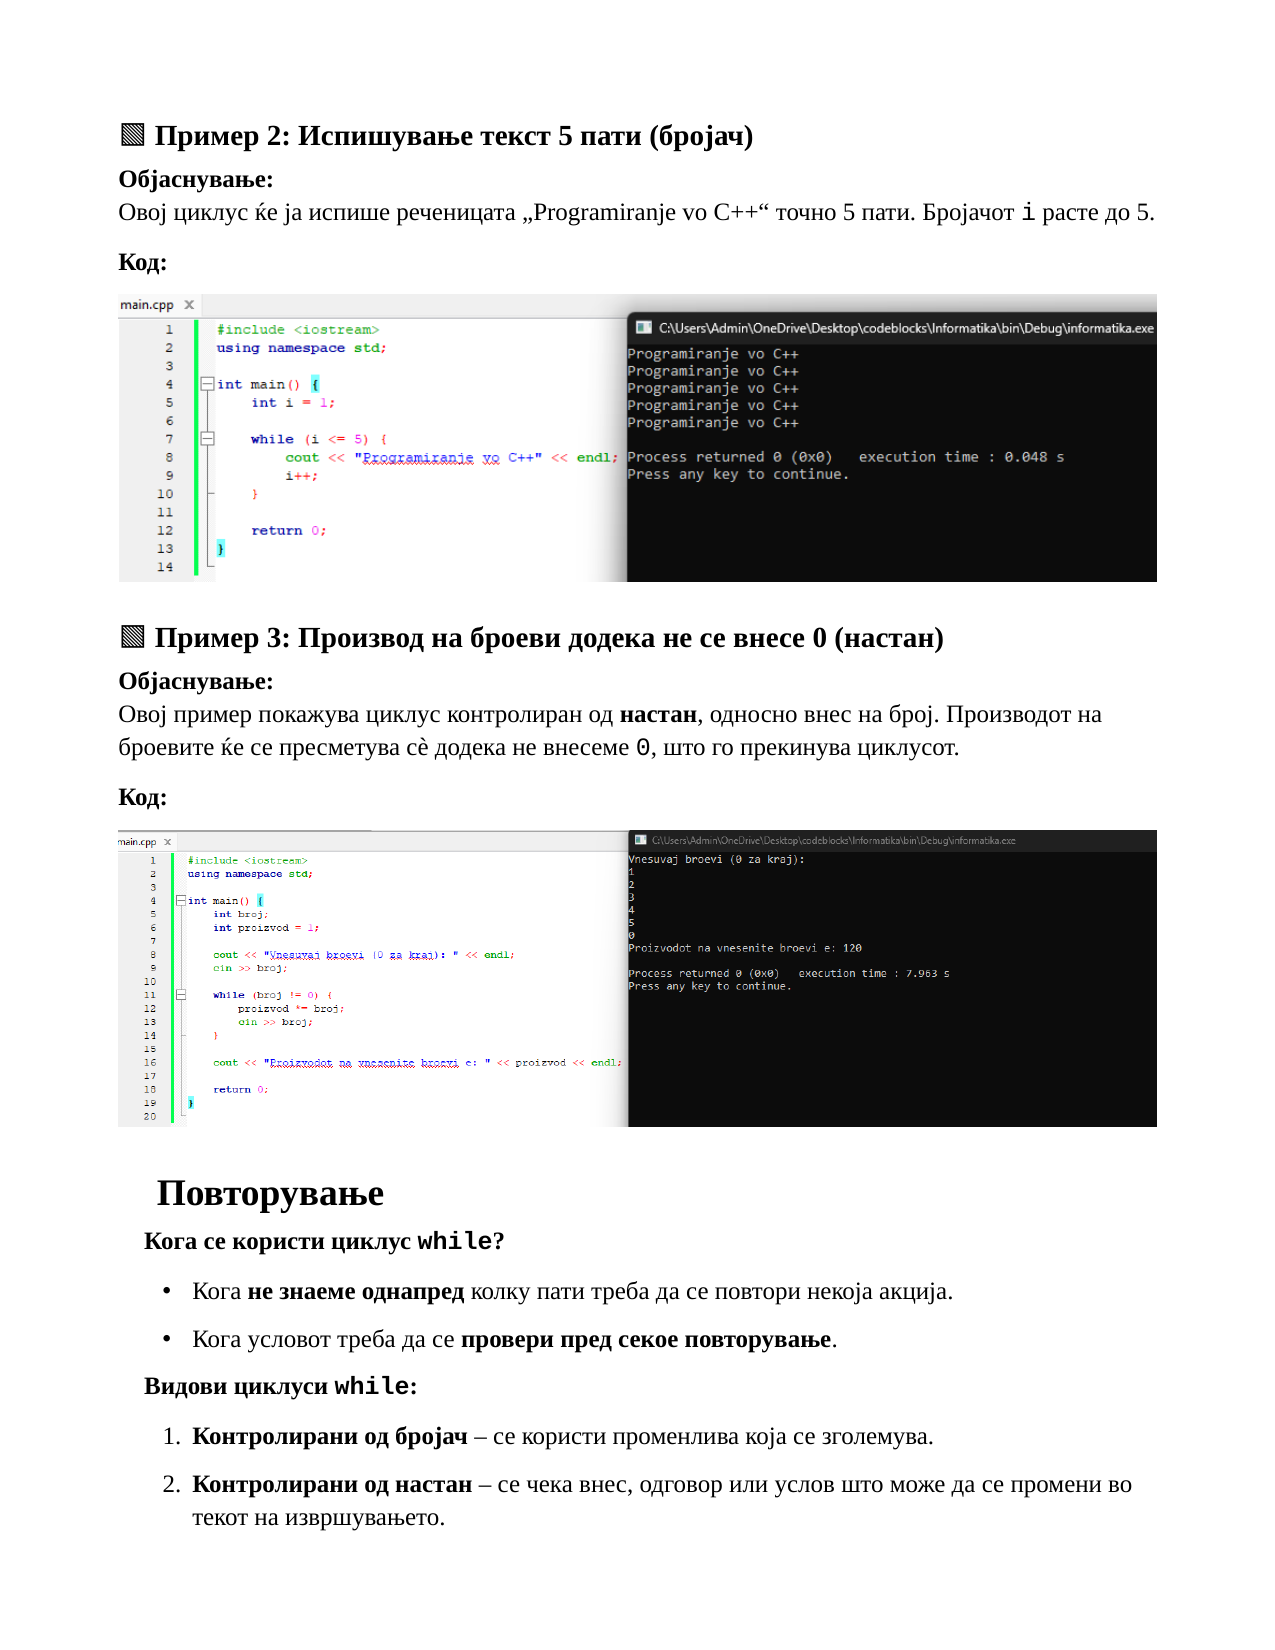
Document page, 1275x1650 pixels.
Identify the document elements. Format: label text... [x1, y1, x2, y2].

text ✅ Кога се користи циклус while? [118, 1226, 1157, 1257]
text ✅ Видови циклуси while: [118, 1371, 1157, 1402]
subtitle 🧠 Повторување [118, 1171, 1157, 1214]
text Објаснување: Овој пример покажува циклус контролиран од настан, односно внес на број. Производот на броевите ќе се пресметува сè додека не внесеме 0, што го прекинува циклусот. [118, 666, 1157, 763]
picture [118, 830, 1157, 1127]
subtitle 🟩 Пример 3: Производ на броеви додека не се внесе 0 (настан) [118, 620, 1157, 654]
picture [118, 294, 1157, 582]
text Код: [118, 782, 1157, 811]
text Објаснување: Овој циклус ќе ја испише реченицата „Programiranje vo C++“ точно 5 пати. Бројачот i расте до 5. [118, 164, 1157, 228]
text Код: [118, 247, 1157, 276]
subtitle 🟩 Пример 2: Испишување текст 5 пати (бројач) [118, 118, 1157, 152]
list Кога условот треба да се провери пред секое повторување. [162, 1324, 1157, 1353]
list Контролирани од настан – се чека внес, одговор или услов што може да се промени во текот на извршувањето. [162, 1469, 1157, 1531]
list Контролирани од бројач – се користи променлива која се зголемува. [162, 1421, 1157, 1450]
list Кога не знаеме однапред колку пати треба да се повтори некоја акција. [162, 1276, 1157, 1305]
